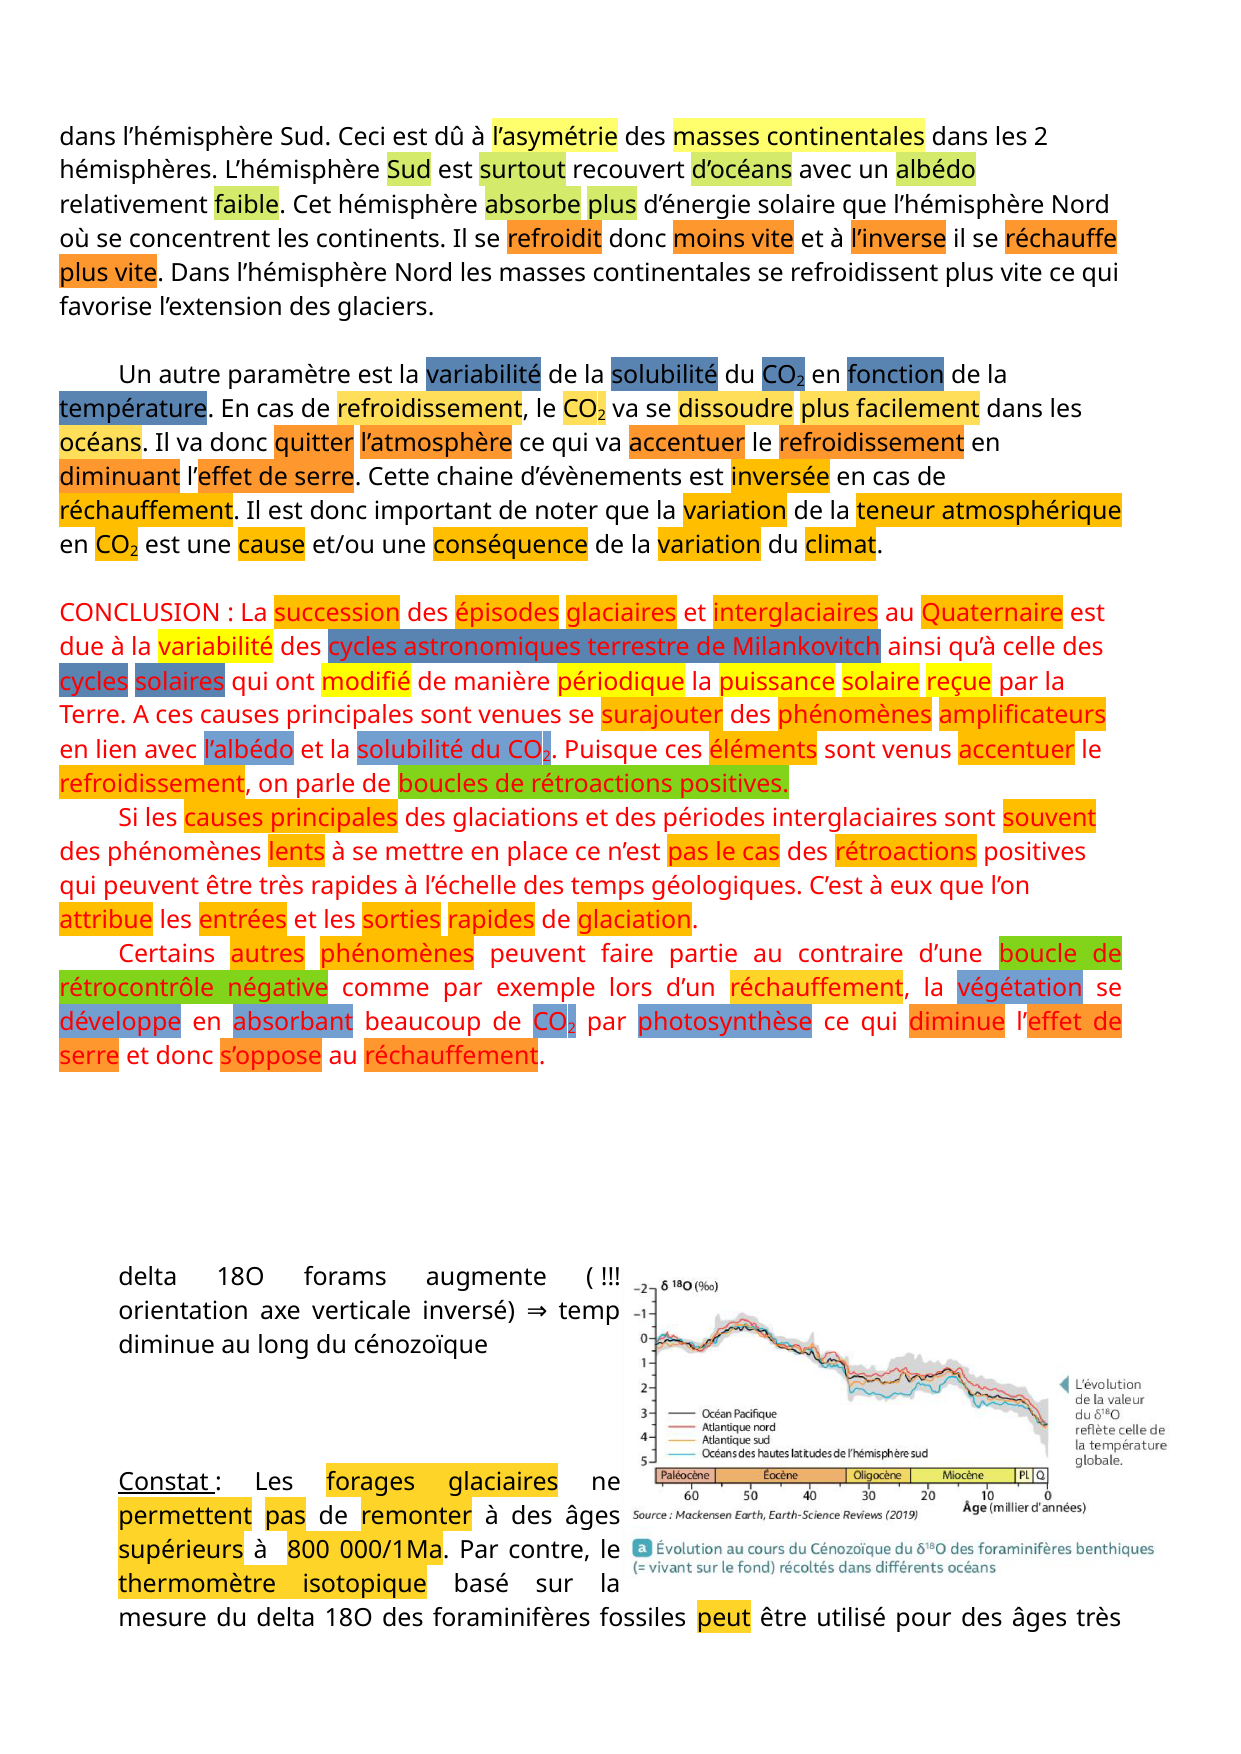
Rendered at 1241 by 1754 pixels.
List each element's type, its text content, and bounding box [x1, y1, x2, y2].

picture [620, 1265, 1177, 1578]
list CONCLUSION : La succession des épisodes glaciaires et interglaciaires au Quaternaire est due à la variabilité des cycles astronomiques terrestre de Milankovitch ainsi qu’à celle des cycles solaires qui ont modifié de manière périodique la puissance solaire reçue par la Terre. A ces causes principales sont venues se surajouter des phénomènes amplificateurs en lien avec l’albédo et la solubilité du CO2. Puisque ces éléments sont venus accentuer le refroidissement, on parle de boucles de rétroactions positives. [59, 595, 1122, 799]
list dans l’hémisphère Sud. Ceci est dû à l’asymétrie des masses continentales dans les 2 hémisphères. L’hémisphère Sud est surtout recouvert d’océans avec un albédo relativement faible. Cet hémisphère absorbe plus d’énergie solaire que l’hémisphère Nord où se concentrent les continents. Il se refroidit donc moins vite et à l’inverse il se réchauffe plus vite. Dans l’hémisphère Nord les masses continentales se refroidissent plus vite ce qui favorise l’extension des glaciers. [59, 118, 1122, 322]
text delta 18O forams augmente ( !!! orientation axe verticale inversé) ⇒ temp diminue au long du cénozoïque [118, 1259, 1122, 1361]
list Certains autres phénomènes peuvent faire partie au contraire d’une boucle de rétrocontrôle négative comme par exemple lors d’un réchauffement, la végétation se développe en absorbant beaucoup de CO2 par photosynthèse ce qui diminue l’effet de serre et donc s’oppose au réchauffement. [59, 936, 1122, 1072]
list Si les causes principales des glaciations et des périodes interglaciaires sont souvent des phénomènes lents à se mettre en place ce n’est pas le cas des rétroactions positives qui peuvent être très rapides à l’échelle des temps géologiques. C’est à eux que l’on attribue les entrées et les sorties rapides de glaciation. [59, 799, 1122, 936]
list Un autre paramètre est la variabilité de la solubilité du CO2 en fonction de la température. En cas de refroidissement, le CO2 va se dissoudre plus facilement dans les océans. Il va donc quitter l’atmosphère ce qui va accentuer le refroidissement en diminuant l’effet de serre. Cette chaine d’évènements est inversée en cas de réchauffement. Il est donc important de noter que la variation de la teneur atmosphérique en CO2 est une cause et/ou une conséquence de la variation du climat. [59, 357, 1122, 561]
text Constat : Les forages glaciaires ne permettent pas de remonter à des âges supérieurs à 800 000/1Ma. Par contre, le thermomètre isotopique basé sur la mesure du delta 18O des foraminifères fossiles peut être utilisé pour des âges très [118, 1463, 1122, 1633]
